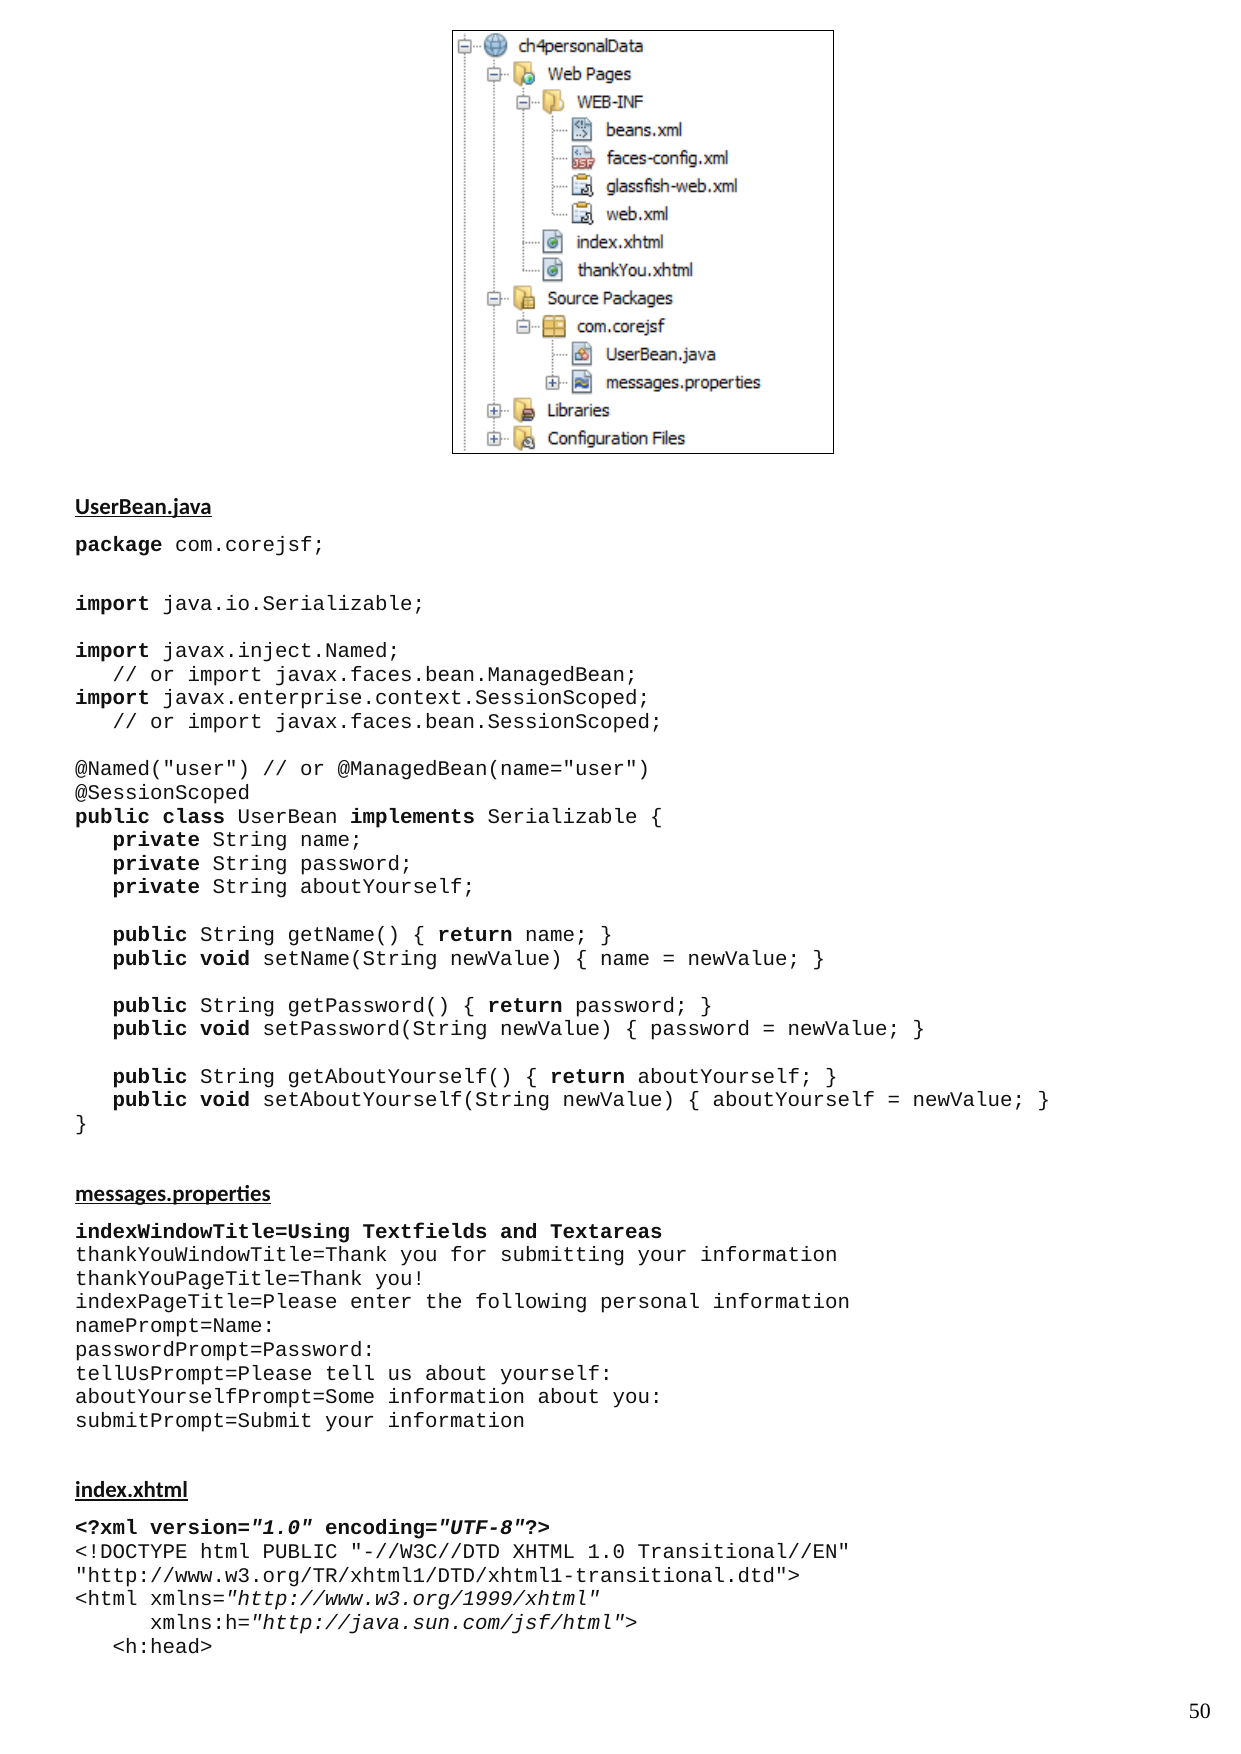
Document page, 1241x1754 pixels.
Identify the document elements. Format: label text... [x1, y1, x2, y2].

text public String getName() { return name; } [75, 924, 1211, 947]
text private String name; [75, 829, 1211, 853]
text // or import javax.faces.bean.SessionScoped; [75, 711, 1211, 735]
text xmlns:h="http://java.sun.com/jsf/html"> [75, 1612, 1211, 1636]
text submitPrompt=Submit your information [75, 1410, 1211, 1433]
text private String password; [75, 853, 1211, 877]
text indexWindowTitle=Using Textfields and Textareas [75, 1221, 1211, 1244]
text public class UserBean implements Serializable { [75, 806, 1211, 829]
text <?xml version="1.0" encoding="UTF-8"?> [75, 1517, 1211, 1541]
text <h:head> [75, 1636, 1211, 1659]
text indexPageTitle=Please enter the following personal information [75, 1292, 1211, 1315]
text public void setAboutYourself(String newValue) { aboutYourself = newValue; } [75, 1089, 1211, 1113]
text } [75, 1113, 1211, 1137]
text @Named("user") // or @ManagedBean(name="user") [75, 758, 1211, 782]
text messages.properties [75, 1179, 1211, 1207]
text private String aboutYourself; [75, 877, 1211, 900]
text import java.io.Serializable; [75, 593, 1211, 616]
text import javax.enterprise.context.SessionScoped; [75, 687, 1211, 711]
text public void setName(String newValue) { name = newValue; } [75, 947, 1211, 971]
text passwordPrompt=Password: [75, 1339, 1211, 1362]
text <html xmlns="http://www.w3.org/1999/xhtml" [75, 1588, 1211, 1612]
text // or import javax.faces.bean.ManagedBean; [75, 664, 1211, 687]
text UserBean.java [75, 492, 1211, 520]
text index.xhtml [75, 1475, 1211, 1503]
text public String getPassword() { return password; } [75, 995, 1211, 1018]
text tellUsPrompt=Please tell us about yourself: [75, 1362, 1211, 1386]
text @SessionScoped [75, 782, 1211, 806]
text import javax.inject.Named; [75, 640, 1211, 664]
text aboutYourselfPrompt=Some information about you: [75, 1386, 1211, 1410]
text namePrompt=Name: [75, 1315, 1211, 1339]
text package com.corejsf; [75, 534, 1211, 557]
text thankYouWindowTitle=Thank you for submitting your information [75, 1244, 1211, 1268]
text public void setPassword(String newValue) { password = newValue; } [75, 1018, 1211, 1042]
text thankYouPageTitle=Thank you! [75, 1268, 1211, 1292]
text public String getAboutYourself() { return aboutYourself; } [75, 1066, 1211, 1089]
text <!DOCTYPE html PUBLIC "-//W3C//DTD XHTML 1.0 Transitional//EN" [75, 1541, 1211, 1565]
text "http://www.w3.org/TR/xhtml1/DTD/xhtml1-transitional.dtd"> [75, 1565, 1211, 1588]
